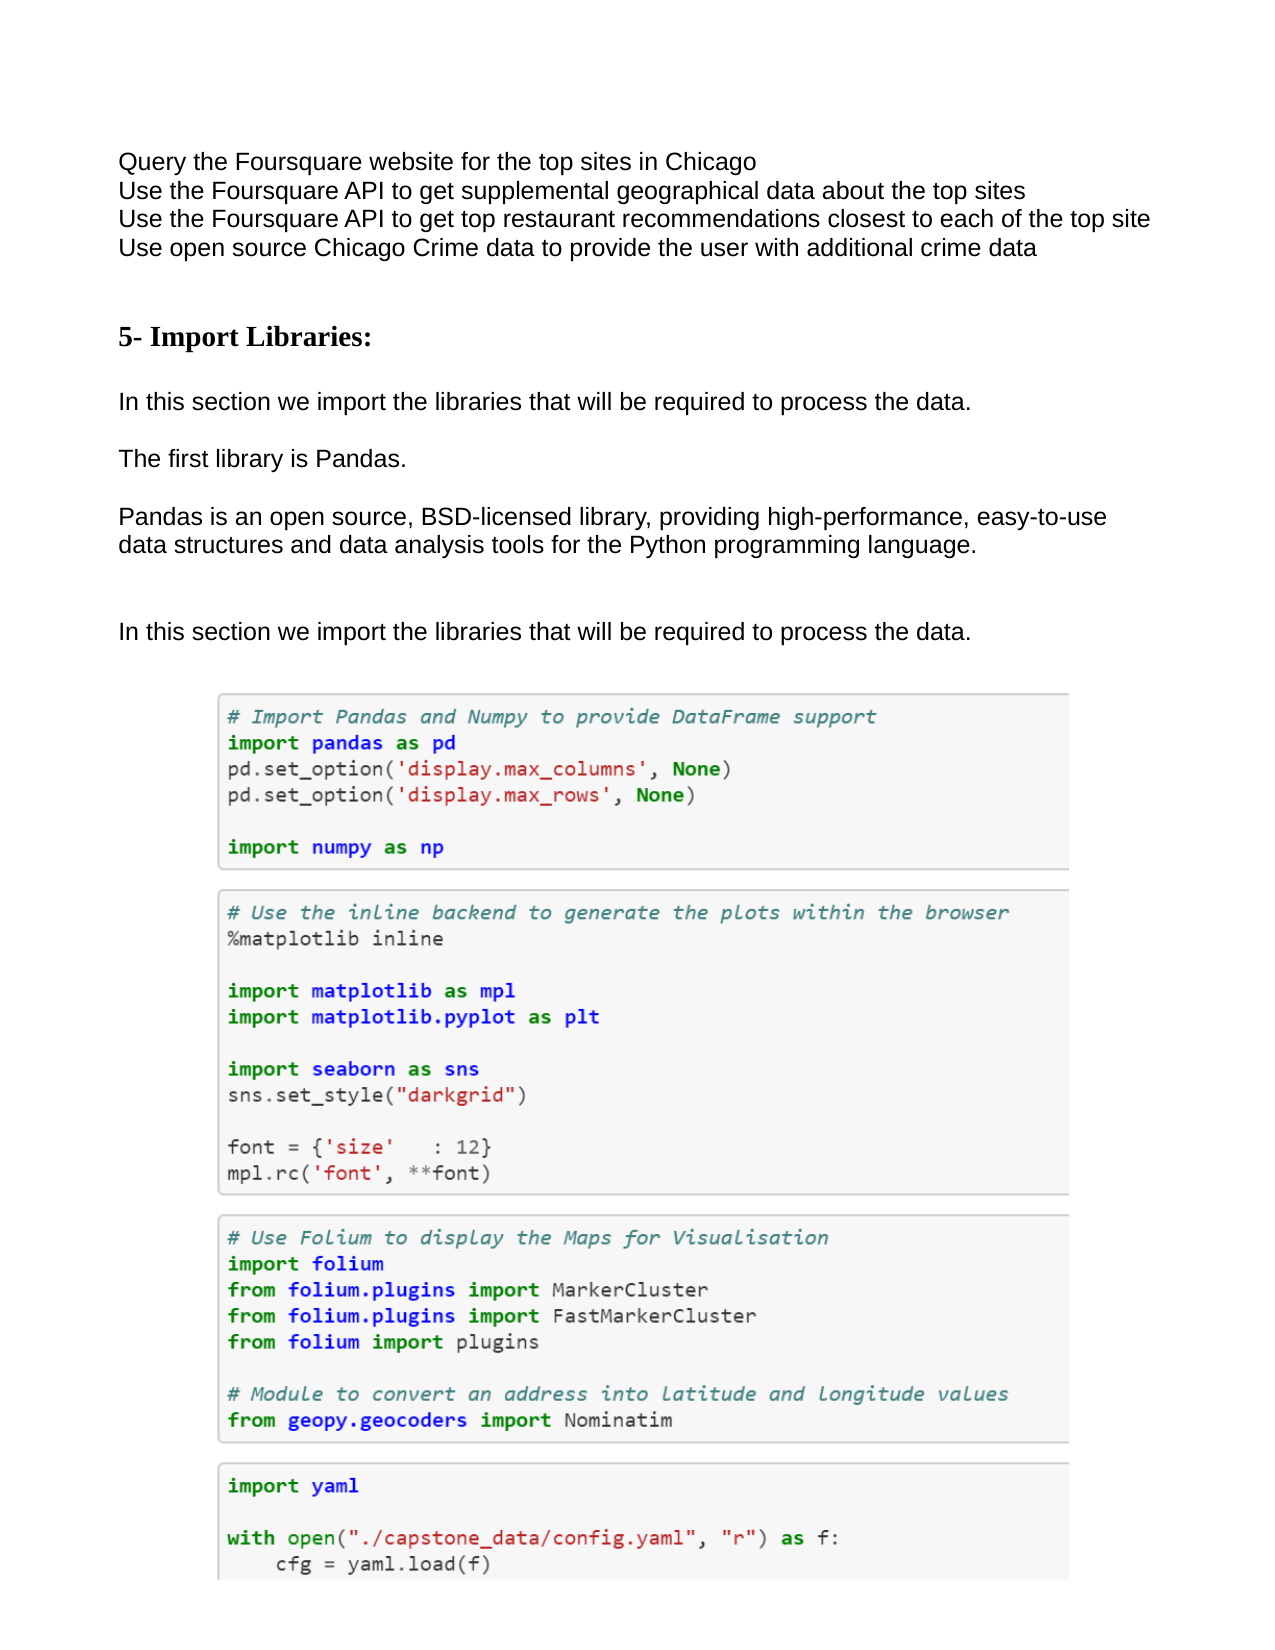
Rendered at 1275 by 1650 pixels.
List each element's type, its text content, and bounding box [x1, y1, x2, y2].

text The first library is Pandas. [118, 444, 1157, 473]
picture [206, 688, 1069, 1580]
text Use the Foursquare API to get top restaurant recommendations closest to each of the top site [118, 204, 1157, 233]
text Use the Foursquare API to get supplemental geographical data about the top sites [118, 176, 1157, 204]
text 5- Import Libraries: [118, 319, 1157, 353]
text In this section we import the libraries that will be required to process the data. [118, 386, 1157, 415]
text Use open source Chicago Crime data to provide the user with additional crime data [118, 233, 1157, 262]
text In this section we import the libraries that will be required to process the data. [118, 616, 1157, 645]
text Query the Foursquare website for the top sites in Chicago [118, 147, 1157, 176]
text Pandas is an open source, BSD-licensed library, providing high-performance, easy-to-use data structures and data analysis tools for the Python programming language. [118, 501, 1157, 559]
